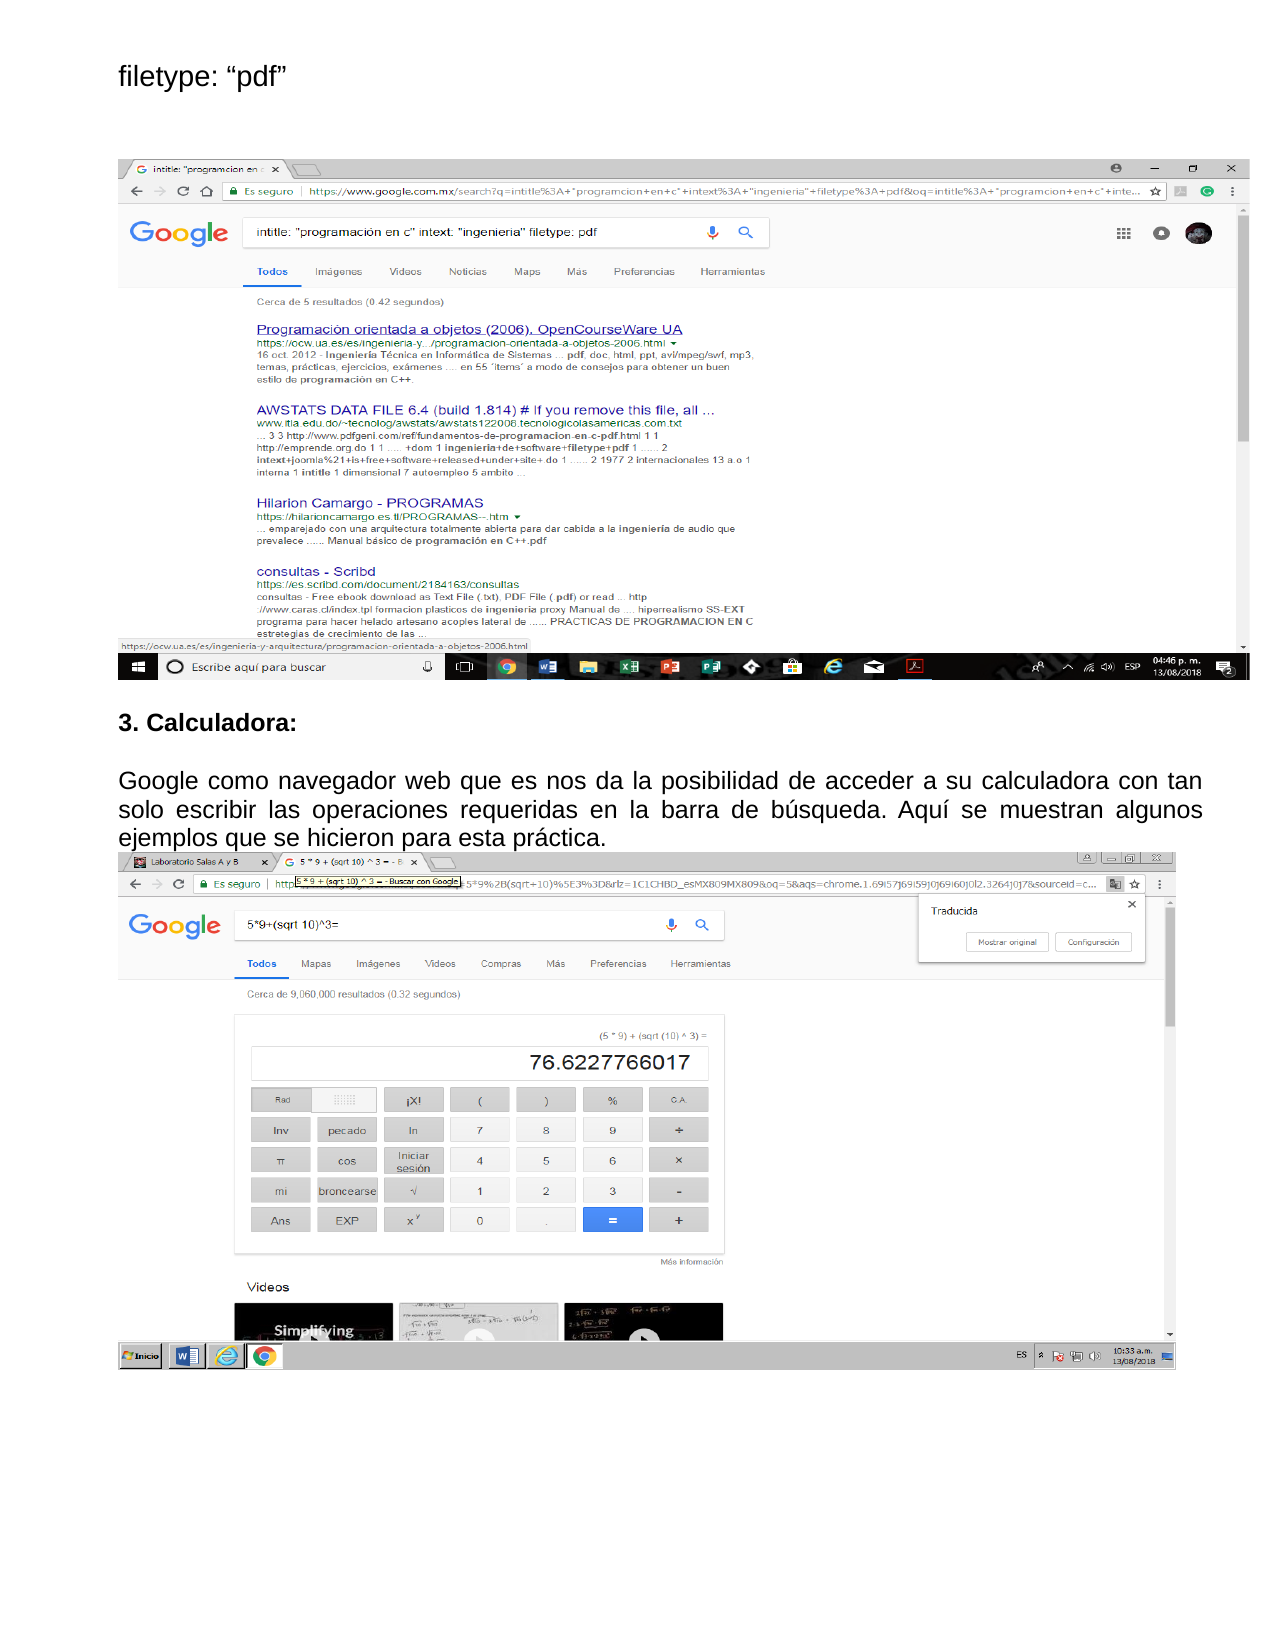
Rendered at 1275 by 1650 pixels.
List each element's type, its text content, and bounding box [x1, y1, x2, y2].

text 3. Calculadora: [118, 708, 1205, 737]
text filetype: “pdf” [118, 59, 1205, 93]
text Google como navegador web que es nos da la posibilidad de acceder a su calculadora con tan solo escribir las operaciones requeridas en la barra de búsqueda. Aquí se muestran algunos ejemplos que se hicieron para esta práctica. [118, 766, 1205, 852]
